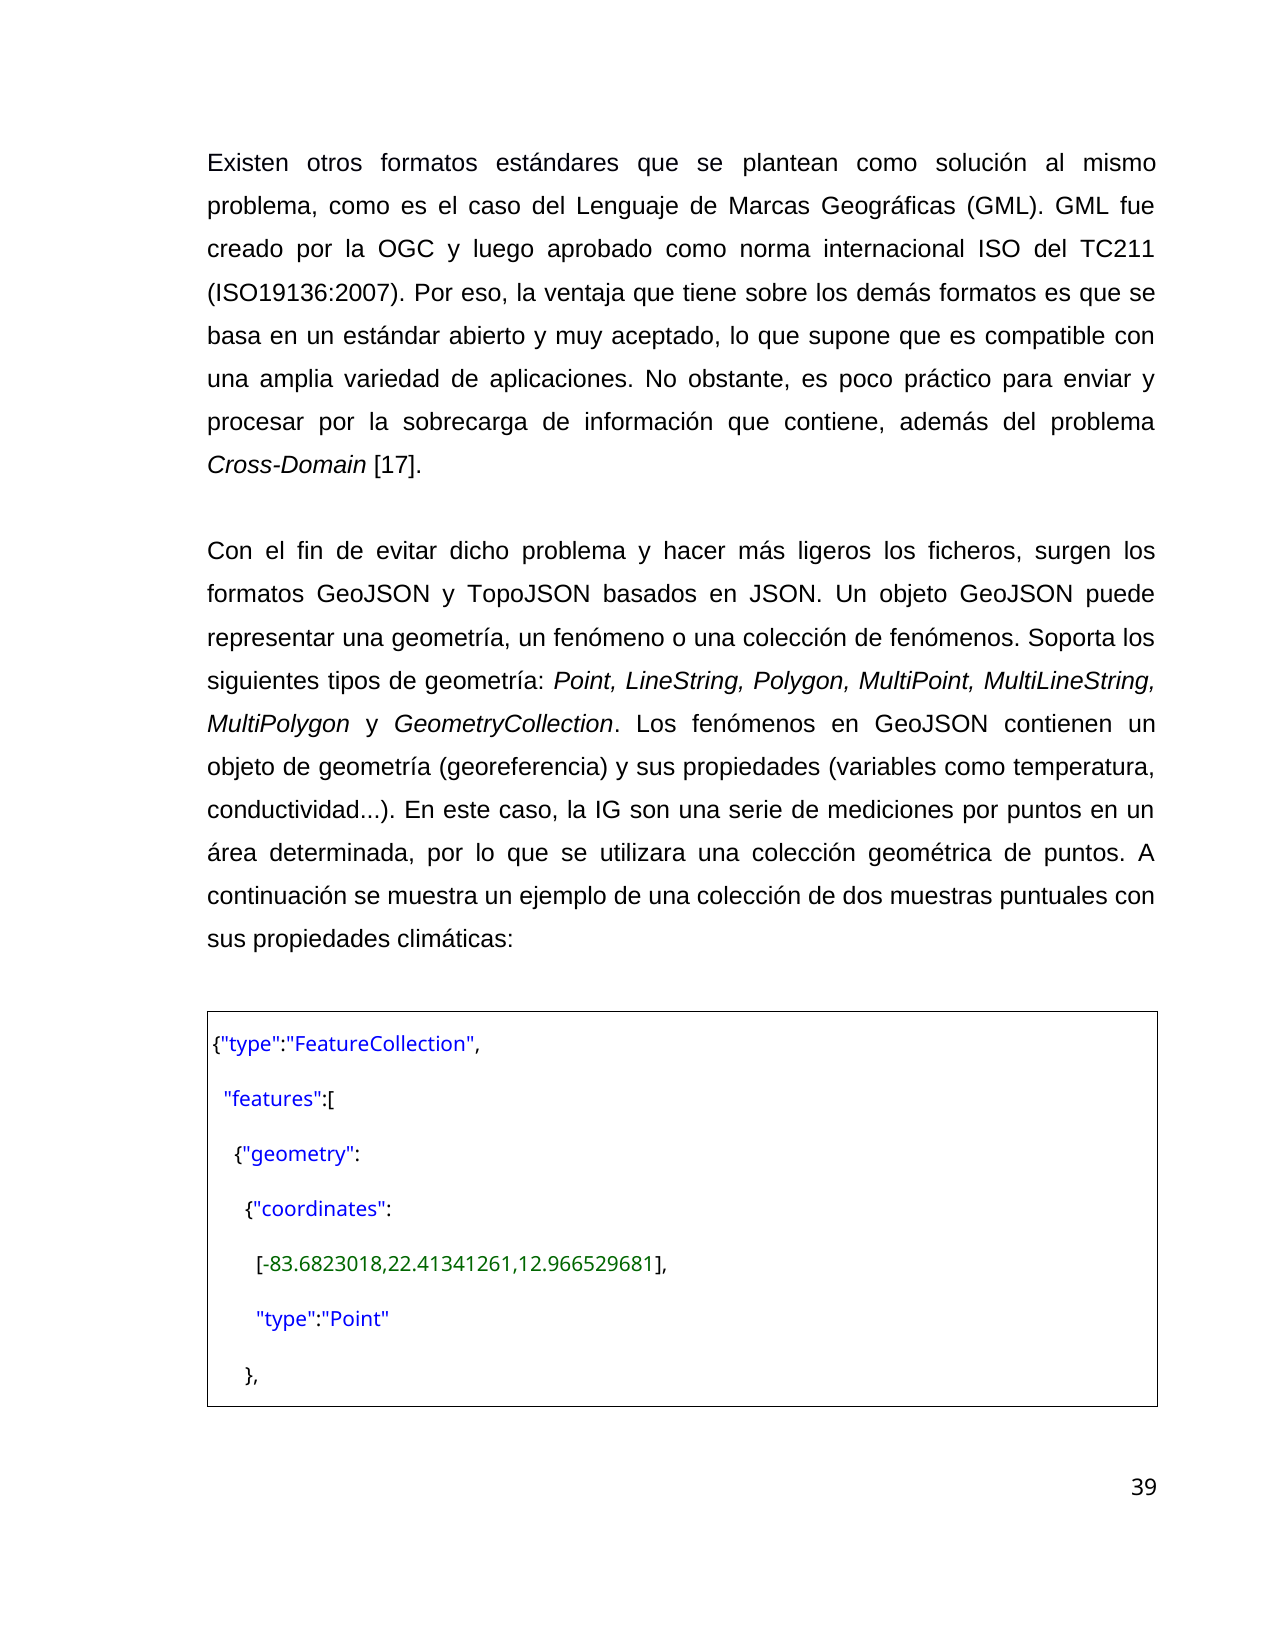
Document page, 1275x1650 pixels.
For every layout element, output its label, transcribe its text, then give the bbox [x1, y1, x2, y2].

text Con el fin de evitar dicho problema y hacer más ligeros los ficheros, surgen los formatos GeoJSON y TopoJSON basados en JSON. Un objeto GeoJSON puede representar una geometría, un fenómeno o una colección de fenómenos. Soporta los siguientes tipos de geometría: Point, LineString, Polygon, MultiPoint, MultiLineString, MultiPolygon y GeometryCollection. Los fenómenos en GeoJSON contienen un objeto de geometría (georeferencia) y sus propiedades (variables como temperatura, conductividad...). En este caso, la IG son una serie de mediciones por puntos en un área determinada, por lo que se utilizara una colección geométrica de puntos. A continuación se muestra un ejemplo de una colección de dos muestras puntuales con sus propiedades climáticas: [207, 536, 1157, 953]
text Existen otros formatos estándares que se plantean como solución al mismo problema, como es el caso del Lenguaje de Marcas Geográficas (GML). GML fue creado por la OGC y luego aprobado como norma internacional ISO del TC211 (ISO19136:2007). Por eso, la ventaja que tiene sobre los demás formatos es que se basa en un estándar abierto y muy aceptado, lo que supone que es compatible con una amplia variedad de aplicaciones. No obstante, es poco práctico para enviar y procesar por la sobrecarga de información que contiene, además del problema Cross-Domain [17]. [207, 148, 1157, 479]
table_header {"type":"FeatureCollection", "features":[ {"geometry": {"coordinates": [-83.6823018,22.41341261,12.966529681], "type":"Point" }, [208, 1012, 1157, 1406]
